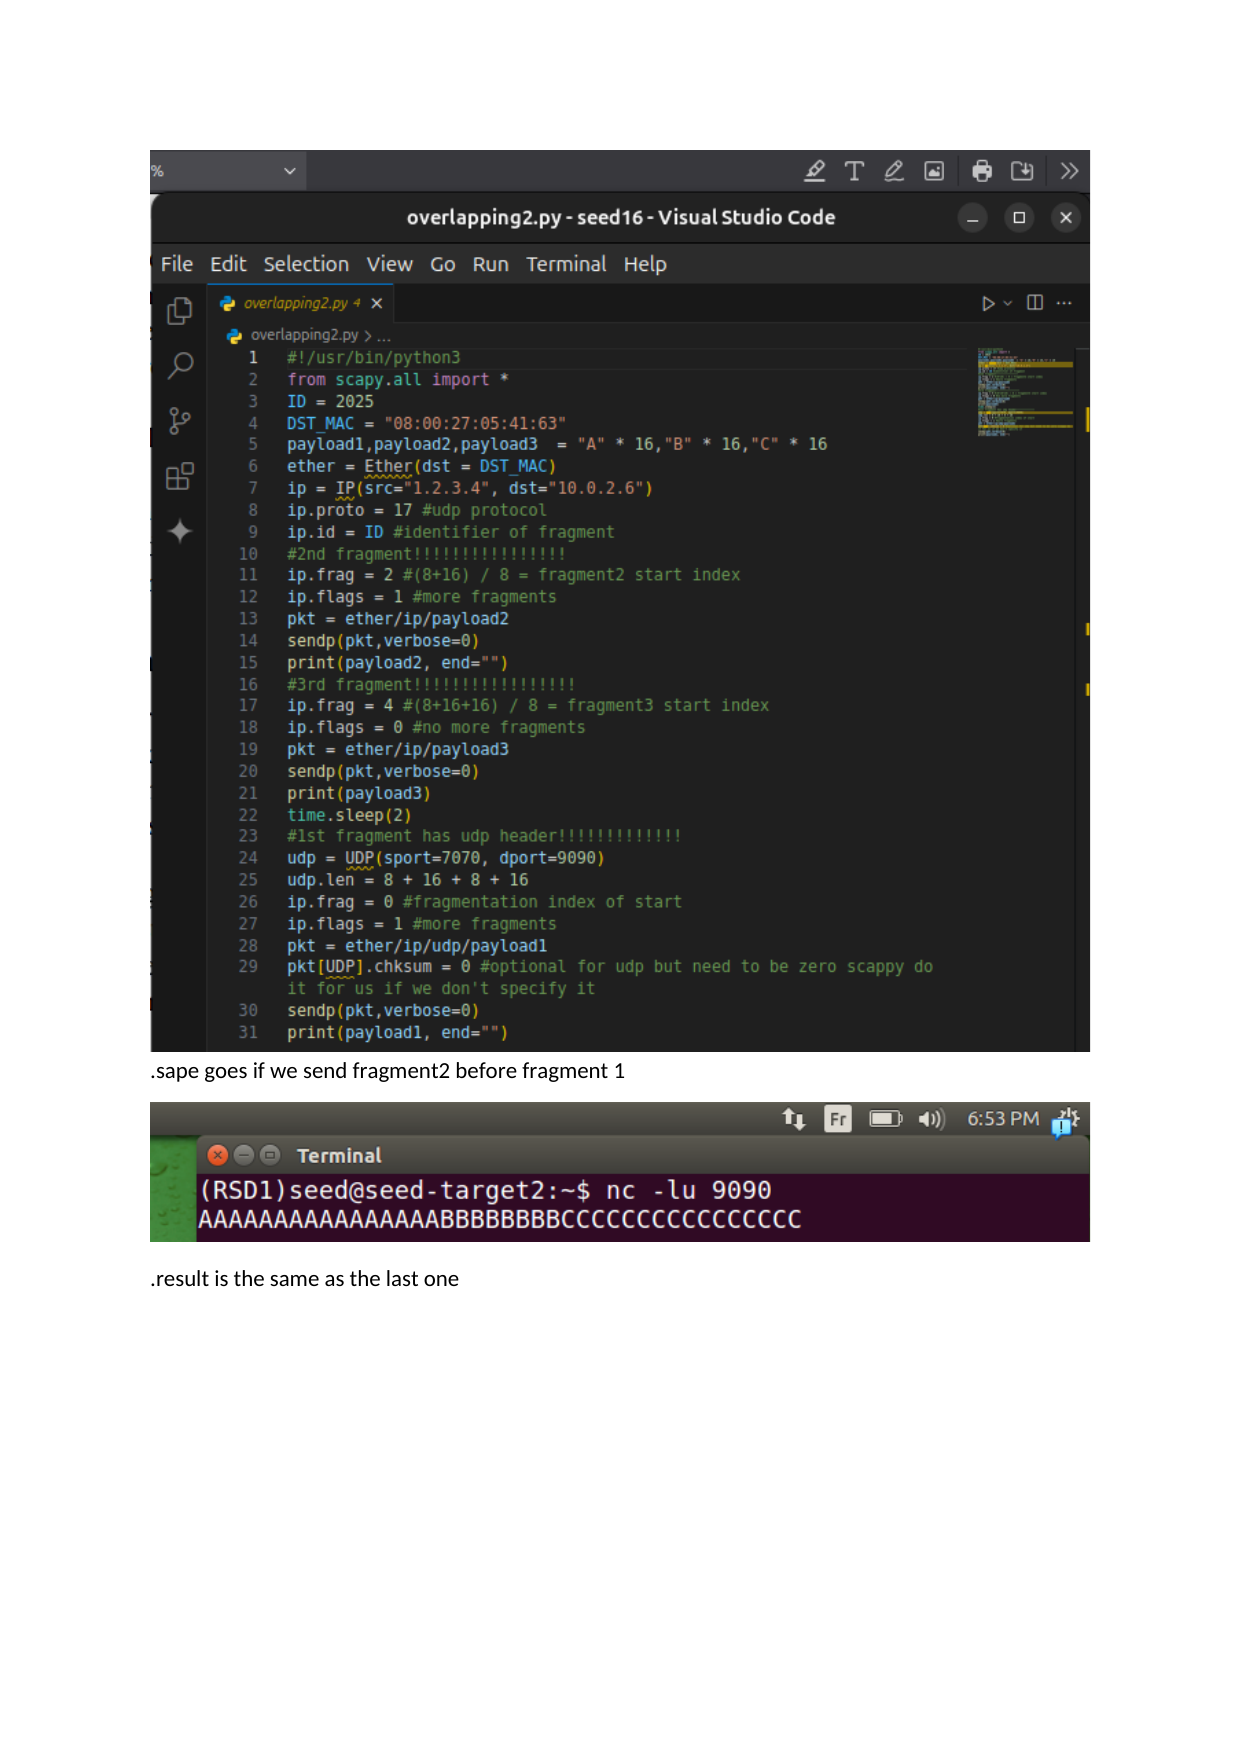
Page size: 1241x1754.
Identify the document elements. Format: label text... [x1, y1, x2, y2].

text .result is the same as the last one [150, 1242, 1090, 1292]
picture [150, 1102, 1091, 1242]
picture [150, 150, 1091, 1052]
text .sape goes if we send fragment2 before fragment 1 [150, 1052, 1090, 1084]
